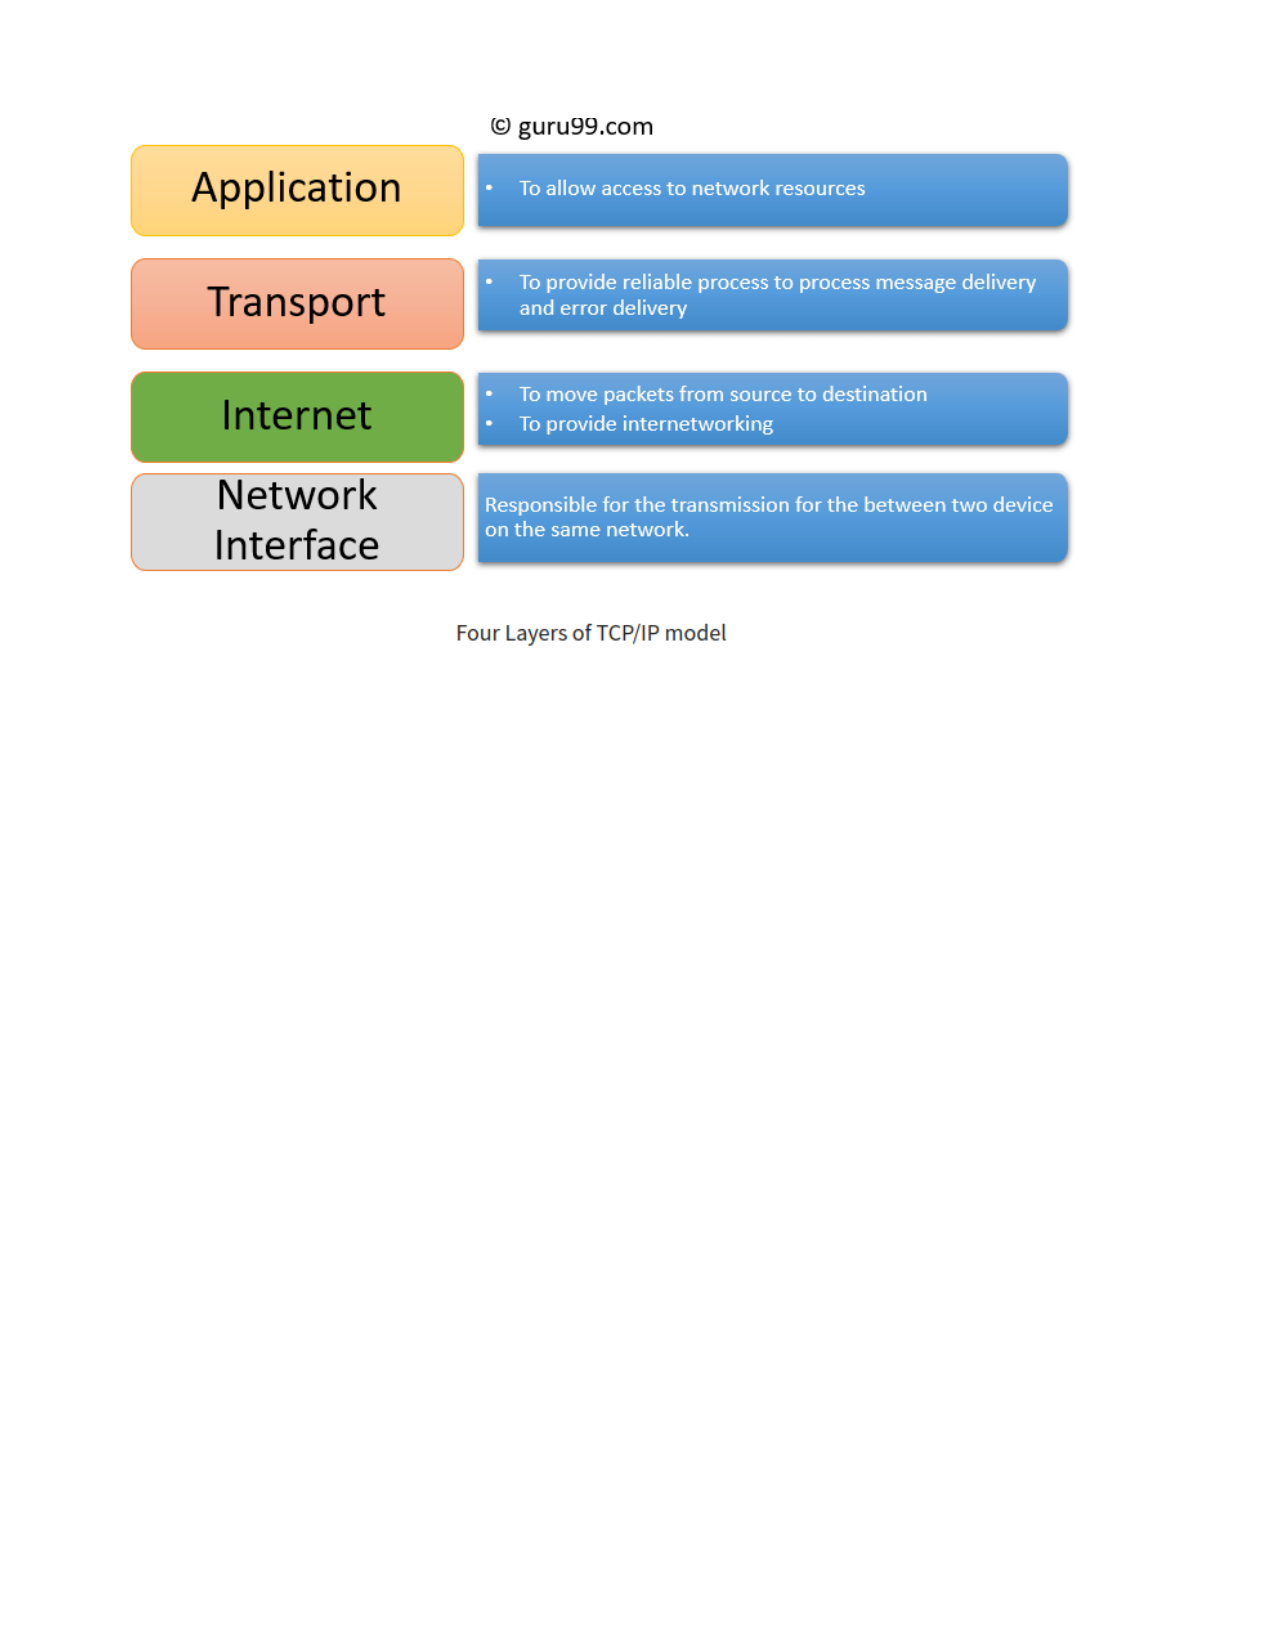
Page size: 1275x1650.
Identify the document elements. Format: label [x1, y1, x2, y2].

picture [118, 118, 1157, 660]
